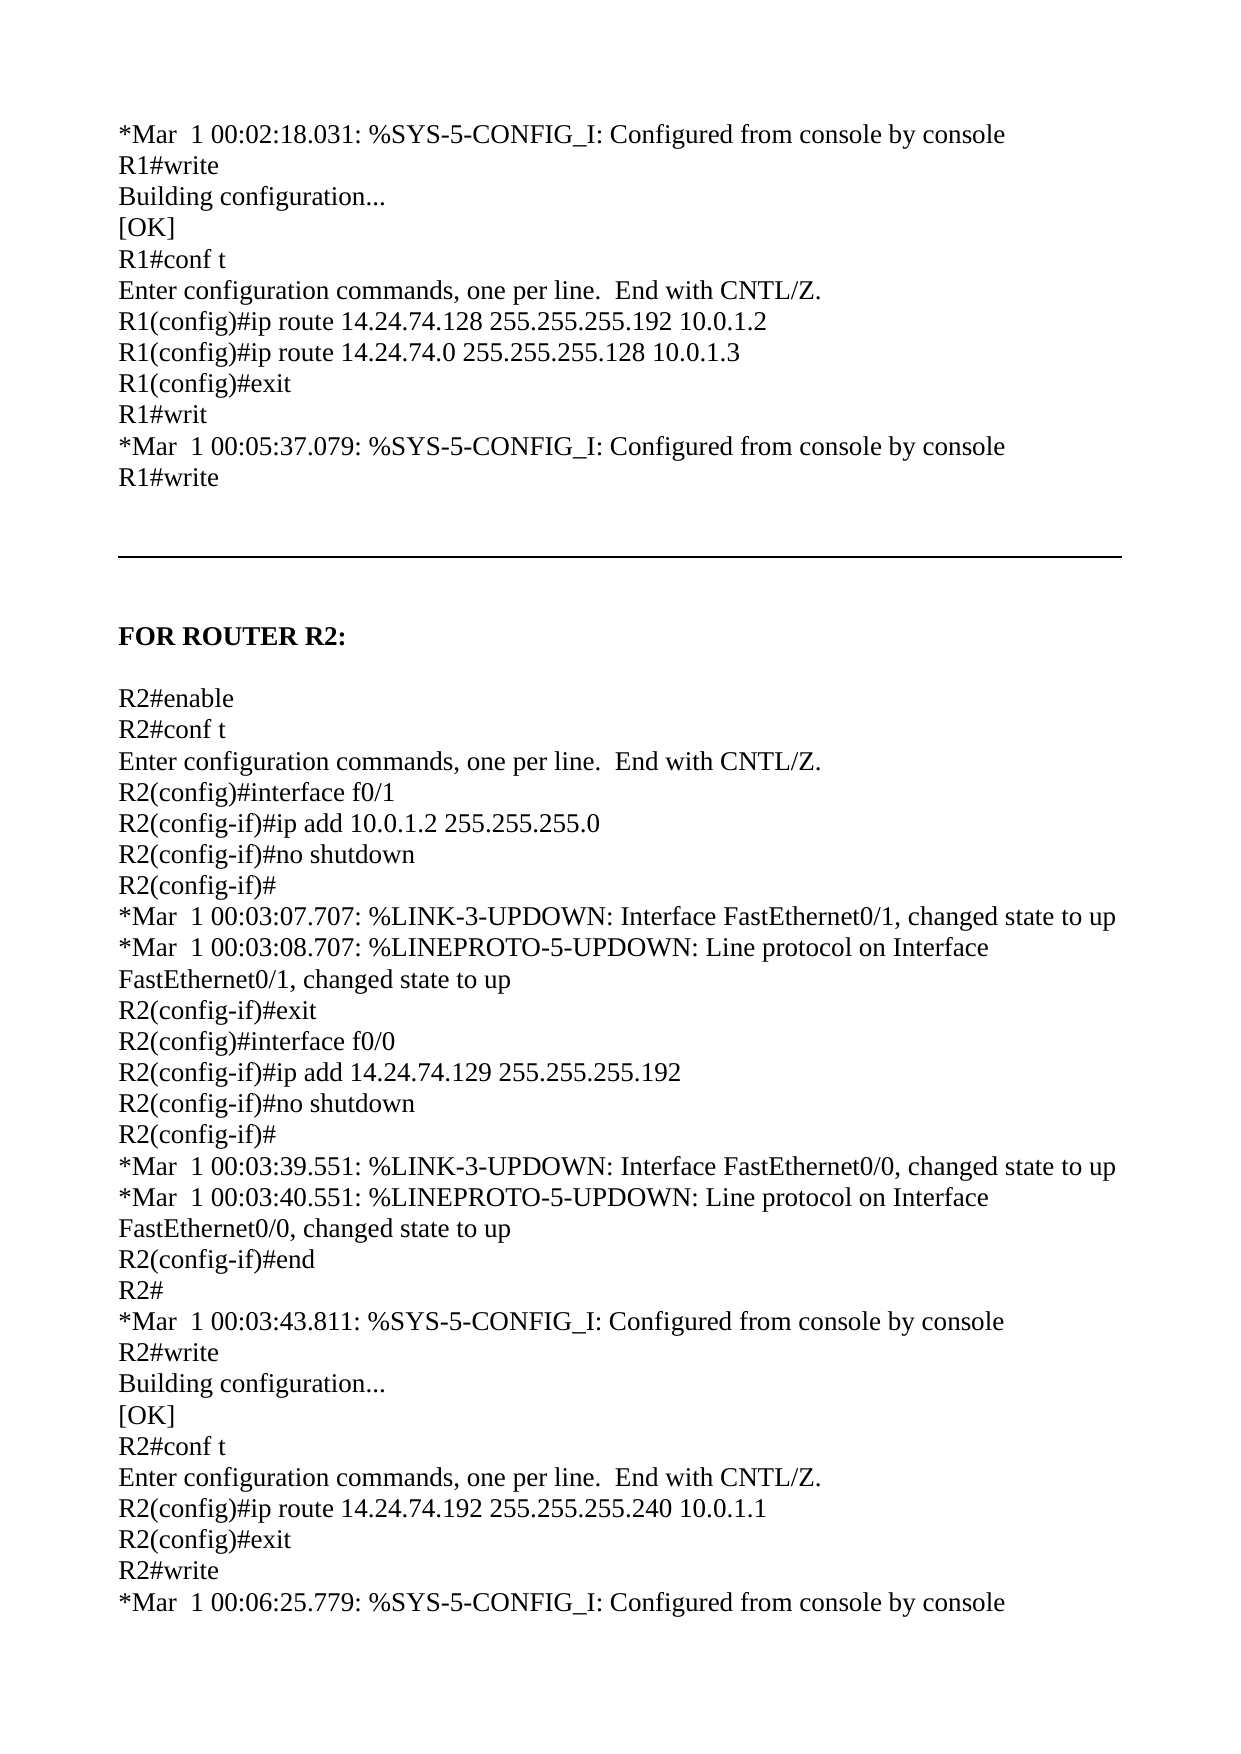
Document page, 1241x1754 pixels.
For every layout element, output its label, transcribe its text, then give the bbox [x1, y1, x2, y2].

text Enter configuration commands, one per line. End with CNTL/Z. [118, 1461, 1122, 1492]
text R1#writ [118, 398, 1122, 429]
text *Mar 1 00:03:08.707: %LINEPROTO-5-UPDOWN: Line protocol on Interface FastEthernet0/1, changed state to up [118, 932, 1122, 994]
text R2(config-if)#exit [118, 994, 1122, 1025]
text R1#write [118, 461, 1122, 492]
text R2(config-if)#ip add 10.0.1.2 255.255.255.0 [118, 807, 1122, 838]
text Enter configuration commands, one per line. End with CNTL/Z. [118, 274, 1122, 305]
text R2(config)#exit [118, 1523, 1122, 1554]
text R1(config)#ip route 14.24.74.128 255.255.255.192 10.0.1.2 [118, 305, 1122, 336]
text *Mar 1 00:02:18.031: %SYS-5-CONFIG_I: Configured from console by console [118, 118, 1122, 149]
text *Mar 1 00:03:39.551: %LINK-3-UPDOWN: Interface FastEthernet0/0, changed state to up [118, 1149, 1122, 1181]
text *Mar 1 00:03:43.811: %SYS-5-CONFIG_I: Configured from console by console [118, 1305, 1122, 1336]
text R2(config-if)# [118, 1118, 1122, 1149]
text R2# [118, 1274, 1122, 1305]
text R2(config)#ip route 14.24.74.192 255.255.255.240 10.0.1.1 [118, 1492, 1122, 1523]
text [OK] [118, 1399, 1122, 1430]
text R2(config-if)# [118, 869, 1122, 900]
text R2#conf t [118, 713, 1122, 745]
text R2#enable [118, 682, 1122, 713]
text Enter configuration commands, one per line. End with CNTL/Z. [118, 745, 1122, 776]
text R2(config-if)#end [118, 1243, 1122, 1274]
text R2#write [118, 1554, 1122, 1586]
text R2(config)#interface f0/1 [118, 776, 1122, 807]
text Building configuration... [118, 180, 1122, 212]
text R2(config-if)#no shutdown [118, 838, 1122, 869]
text *Mar 1 00:03:07.707: %LINK-3-UPDOWN: Interface FastEthernet0/1, changed state to up [118, 900, 1122, 932]
text Building configuration... [118, 1368, 1122, 1399]
text *Mar 1 00:06:25.779: %SYS-5-CONFIG_I: Configured from console by console [118, 1586, 1122, 1617]
text FOR ROUTER R2: [118, 620, 1122, 651]
text R1#write [118, 149, 1122, 180]
text [OK] [118, 212, 1122, 243]
text R2#conf t [118, 1430, 1122, 1461]
text R2(config-if)#no shutdown [118, 1087, 1122, 1118]
text *Mar 1 00:03:40.551: %LINEPROTO-5-UPDOWN: Line protocol on Interface FastEthernet0/0, changed state to up [118, 1181, 1122, 1243]
text *Mar 1 00:05:37.079: %SYS-5-CONFIG_I: Configured from console by console [118, 429, 1122, 461]
text R1(config)#exit [118, 367, 1122, 398]
text R1(config)#ip route 14.24.74.0 255.255.255.128 10.0.1.3 [118, 336, 1122, 367]
text R1#conf t [118, 243, 1122, 274]
text R2(config)#interface f0/0 [118, 1025, 1122, 1056]
text R2(config-if)#ip add 14.24.74.129 255.255.255.192 [118, 1056, 1122, 1087]
text R2#write [118, 1336, 1122, 1368]
